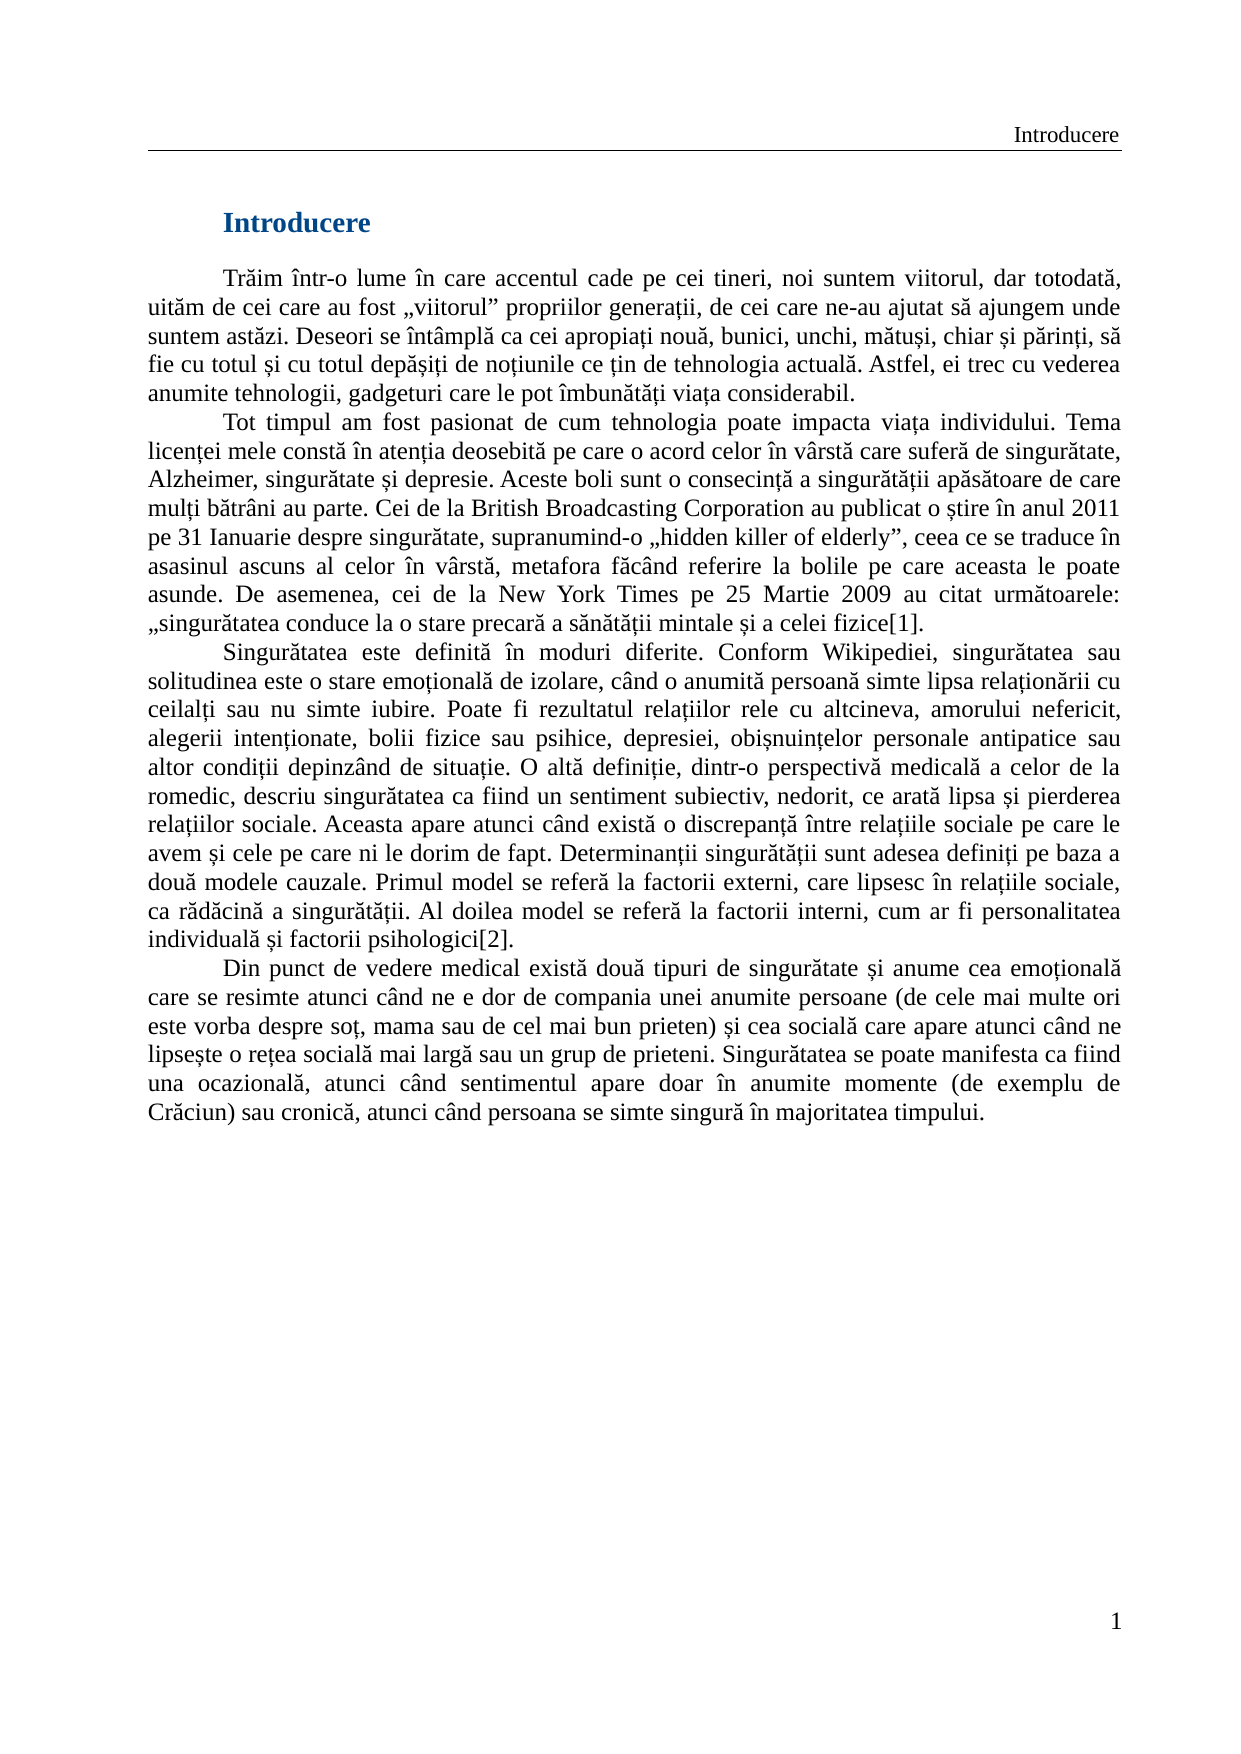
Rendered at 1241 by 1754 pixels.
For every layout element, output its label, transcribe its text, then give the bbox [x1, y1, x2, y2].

text Singurătatea este definită în moduri diferite. Conform Wikipediei, singurătatea sau solitudinea este o stare emoțională de izolare, când o anumită persoană simte lipsa relaționării cu ceilalți sau nu simte iubire. Poate fi rezultatul relațiilor rele cu altcineva, amorului nefericit, alegerii intenționate, bolii fizice sau psihice, depresiei, obișnuințelor personale antipatice sau altor condiții depinzând de situație. O altă definiție, dintr-o perspectivă medicală a celor de la romedic, descriu singurătatea ca fiind un sentiment subiectiv, nedorit, ce arată lipsa și pierderea relațiilor sociale. Aceasta apare atunci când există o discrepanță între relațiile sociale pe care le avem și cele pe care ni le dorim de fapt. Determinanții singurătății sunt adesea definiți pe baza a două modele cauzale. Primul model se referă la factorii externi, care lipsesc în relațiile sociale, ca rădăcină a singurătății. Al doilea model se referă la factorii interni, cum ar fi personalitatea individuală și factorii psihologici[2]. [148, 637, 1122, 953]
text Trăim într-o lume în care accentul cade pe cei tineri, noi suntem viitorul, dar totodată, uităm de cei care au fost „viitorul” propriilor generații, de cei care ne-au ajutat să ajungem unde suntem astăzi. Deseori se întâmplă ca cei apropiați nouă, bunici, unchi, mătuși, chiar și părinți, să fie cu totul și cu totul depășiți de noțiunile ce țin de tehnologia actuală. Astfel, ei trec cu vederea anumite tehnologii, gadgeturi care le pot îmbunătăți viața considerabil. [148, 263, 1122, 407]
subtitle Introducere [148, 205, 1122, 238]
text Din punct de vedere medical există două tipuri de singurătate și anume cea emoțională care se resimte atunci când ne e dor de compania unei anumite persoane (de cele mai multe ori este vorba despre soț, mama sau de cel mai bun prieten) și cea socială care apare atunci când ne lipsește o rețea socială mai largă sau un grup de prieteni. Singurătatea se poate manifesta ca fiind una ocazională, atunci când sentimentul apare doar în anumite momente (de exemplu de Crăciun) sau cronică, atunci când persoana se simte singură în majoritatea timpului. [148, 953, 1122, 1126]
text Tot timpul am fost pasionat de cum tehnologia poate impacta viața individului. Tema licenței mele constă în atenția deosebită pe care o acord celor în vârstă care suferă de singurătate, Alzheimer, singurătate și depresie. Aceste boli sunt o consecință a singurătății apăsătoare de care mulți bătrâni au parte. Cei de la British Broadcasting Corporation au publicat o știre în anul 2011 pe 31 Ianuarie despre singurătate, supranumind-o „hidden killer of elderly”, ceea ce se traduce în asasinul ascuns al celor în vârstă, metafora făcând referire la bolile pe care aceasta le poate asunde. De asemenea, cei de la New York Times pe 25 Martie 2009 au citat următoarele: „singurătatea conduce la o stare precară a sănătății mintale și a celei fizice[1]. [148, 407, 1122, 637]
